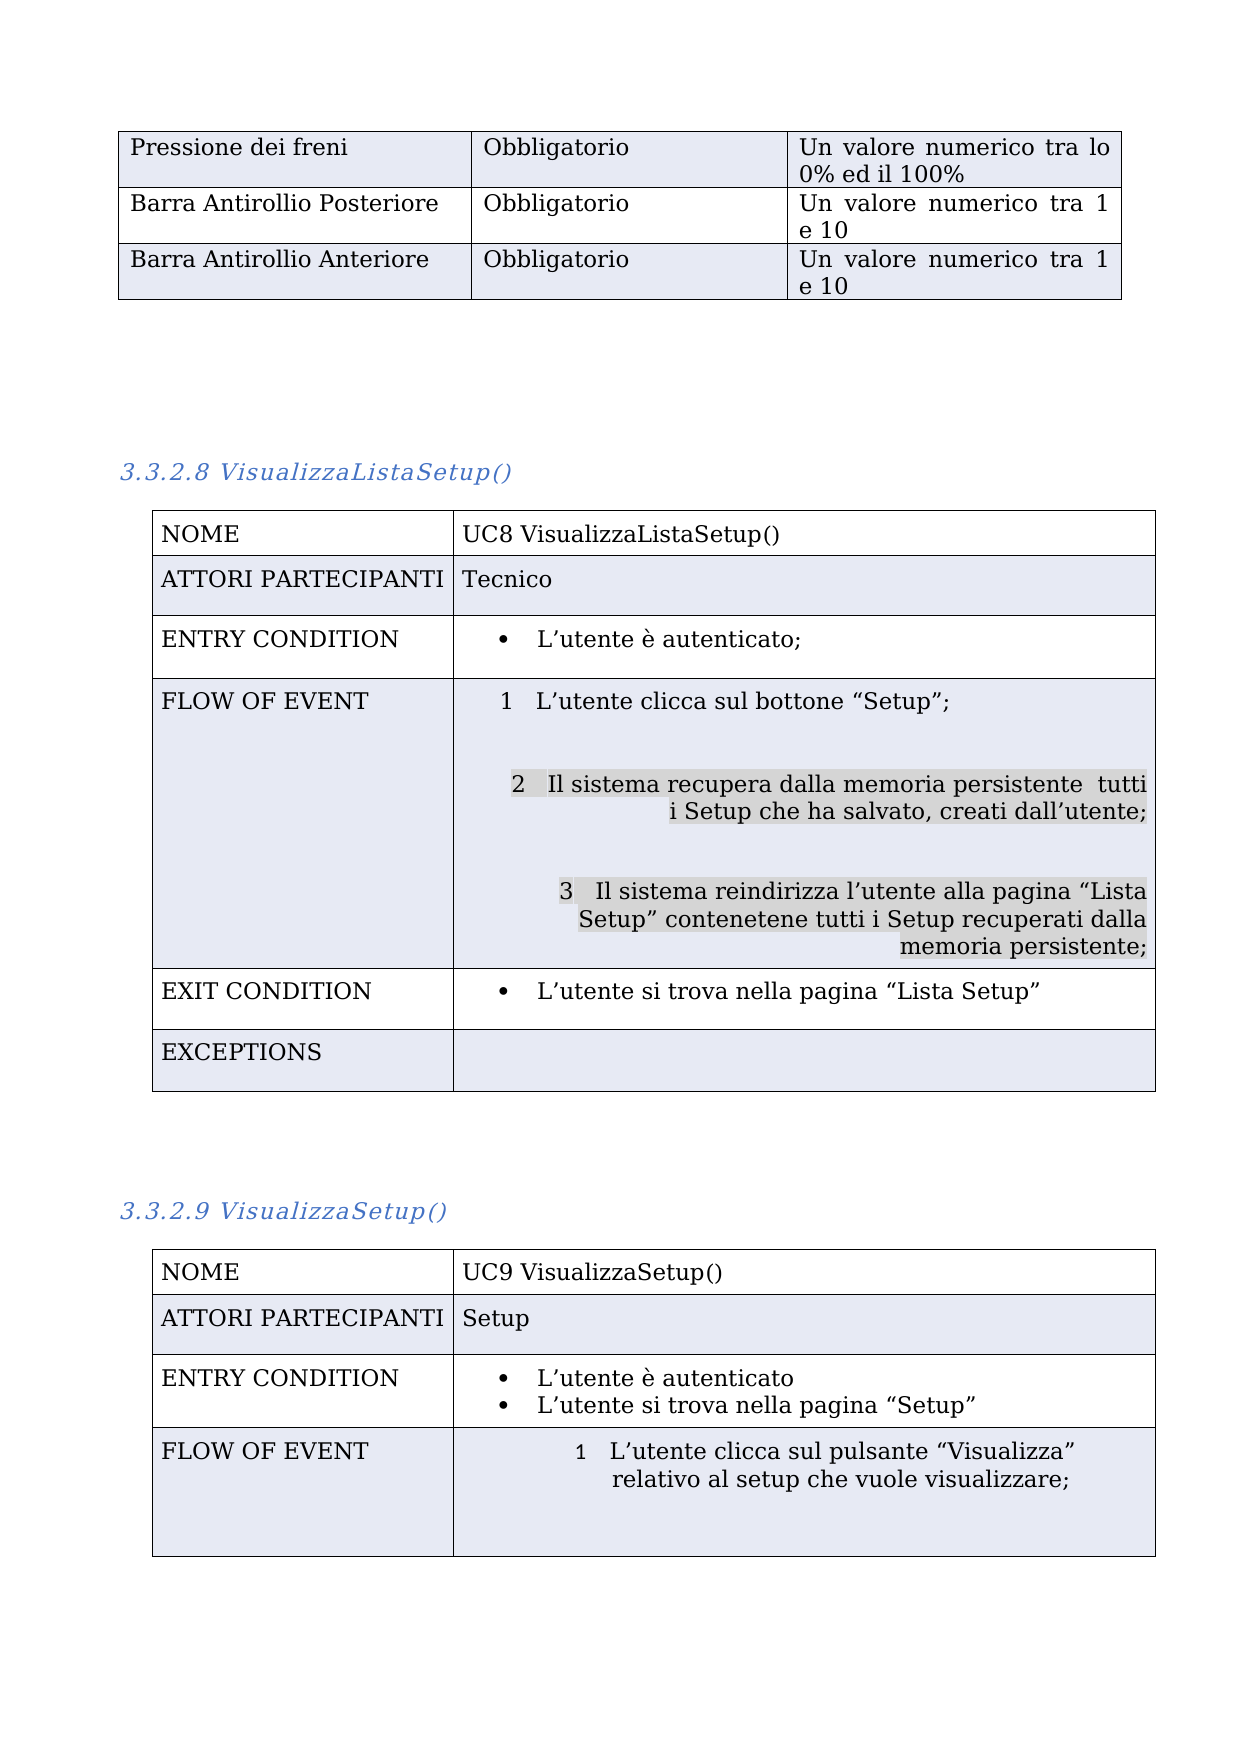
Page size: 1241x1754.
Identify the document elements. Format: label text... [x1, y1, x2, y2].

table_cell L’utente si trova nella pagina “Lista Setup” [454, 969, 1155, 1029]
table_cell L’utente è autenticato; [454, 616, 1155, 677]
table_cell ATTORI PARTECIPANTI [153, 1295, 453, 1354]
table_cell L’utente clicca sul bottone “Setup”; Il sistema recupera dalla memoria persistente tutti i Setup che ha salvato, creati dall’utente; Il sistema reindirizza l’utente alla pagina “Lista Setup” contenetene tutti i Setup recuperati dalla memoria persistente; [454, 679, 1155, 968]
table_cell Pressione dei freni [119, 132, 471, 187]
table_header NOME [153, 1250, 453, 1294]
table_cell Barra Antirollio Posteriore [119, 188, 471, 243]
table_cell L’utente è autenticato L’utente si trova nella pagina “Setup” [454, 1355, 1155, 1427]
table_header UC8 VisualizzaListaSetup() [454, 511, 1155, 555]
table_cell Obbligatorio [472, 188, 787, 243]
table_cell Un valore numerico tra 1 e 10 [788, 188, 1121, 243]
table_cell Obbligatorio [472, 132, 787, 187]
table_cell EXIT CONDITION [153, 969, 453, 1029]
table_cell FLOW OF EVENT [153, 1428, 453, 1556]
table_cell Obbligatorio [472, 244, 787, 299]
subtitle 3.3.2.9 VisualizzaSetup() [118, 1196, 1122, 1224]
table_cell ATTORI PARTECIPANTI [153, 556, 453, 615]
table_cell Barra Antirollio Anteriore [119, 244, 471, 299]
table_header NOME [153, 511, 453, 555]
table_header UC9 VisualizzaSetup() [454, 1250, 1155, 1294]
table_cell [454, 1030, 1155, 1091]
table_cell Tecnico [454, 556, 1155, 615]
subtitle 3.3.2.8 VisualizzaListaSetup() [118, 458, 1122, 485]
table_cell ENTRY CONDITION [153, 1355, 453, 1427]
table_cell Setup [454, 1295, 1155, 1354]
table_cell L’utente clicca sul pulsante “Visualizza” relativo al setup che vuole visualizzare; Il sistema prende in carico la richiesta e recupera dalla memoria persistente le informazioni riguardanti il setup scelto dall’utente; Il sistema reindirizza l’utente nella pagina “Visualizza Setup” contenente il setup prelevato dalla memoria persistente; [454, 1428, 1155, 1556]
table_cell EXCEPTIONS [153, 1030, 453, 1091]
table_cell ENTRY CONDITION [153, 616, 453, 677]
table_cell Un valore numerico tra lo 0% ed il 100% [788, 132, 1121, 187]
table_cell FLOW OF EVENT [153, 679, 453, 968]
table_cell Un valore numerico tra 1 e 10 [788, 244, 1121, 299]
